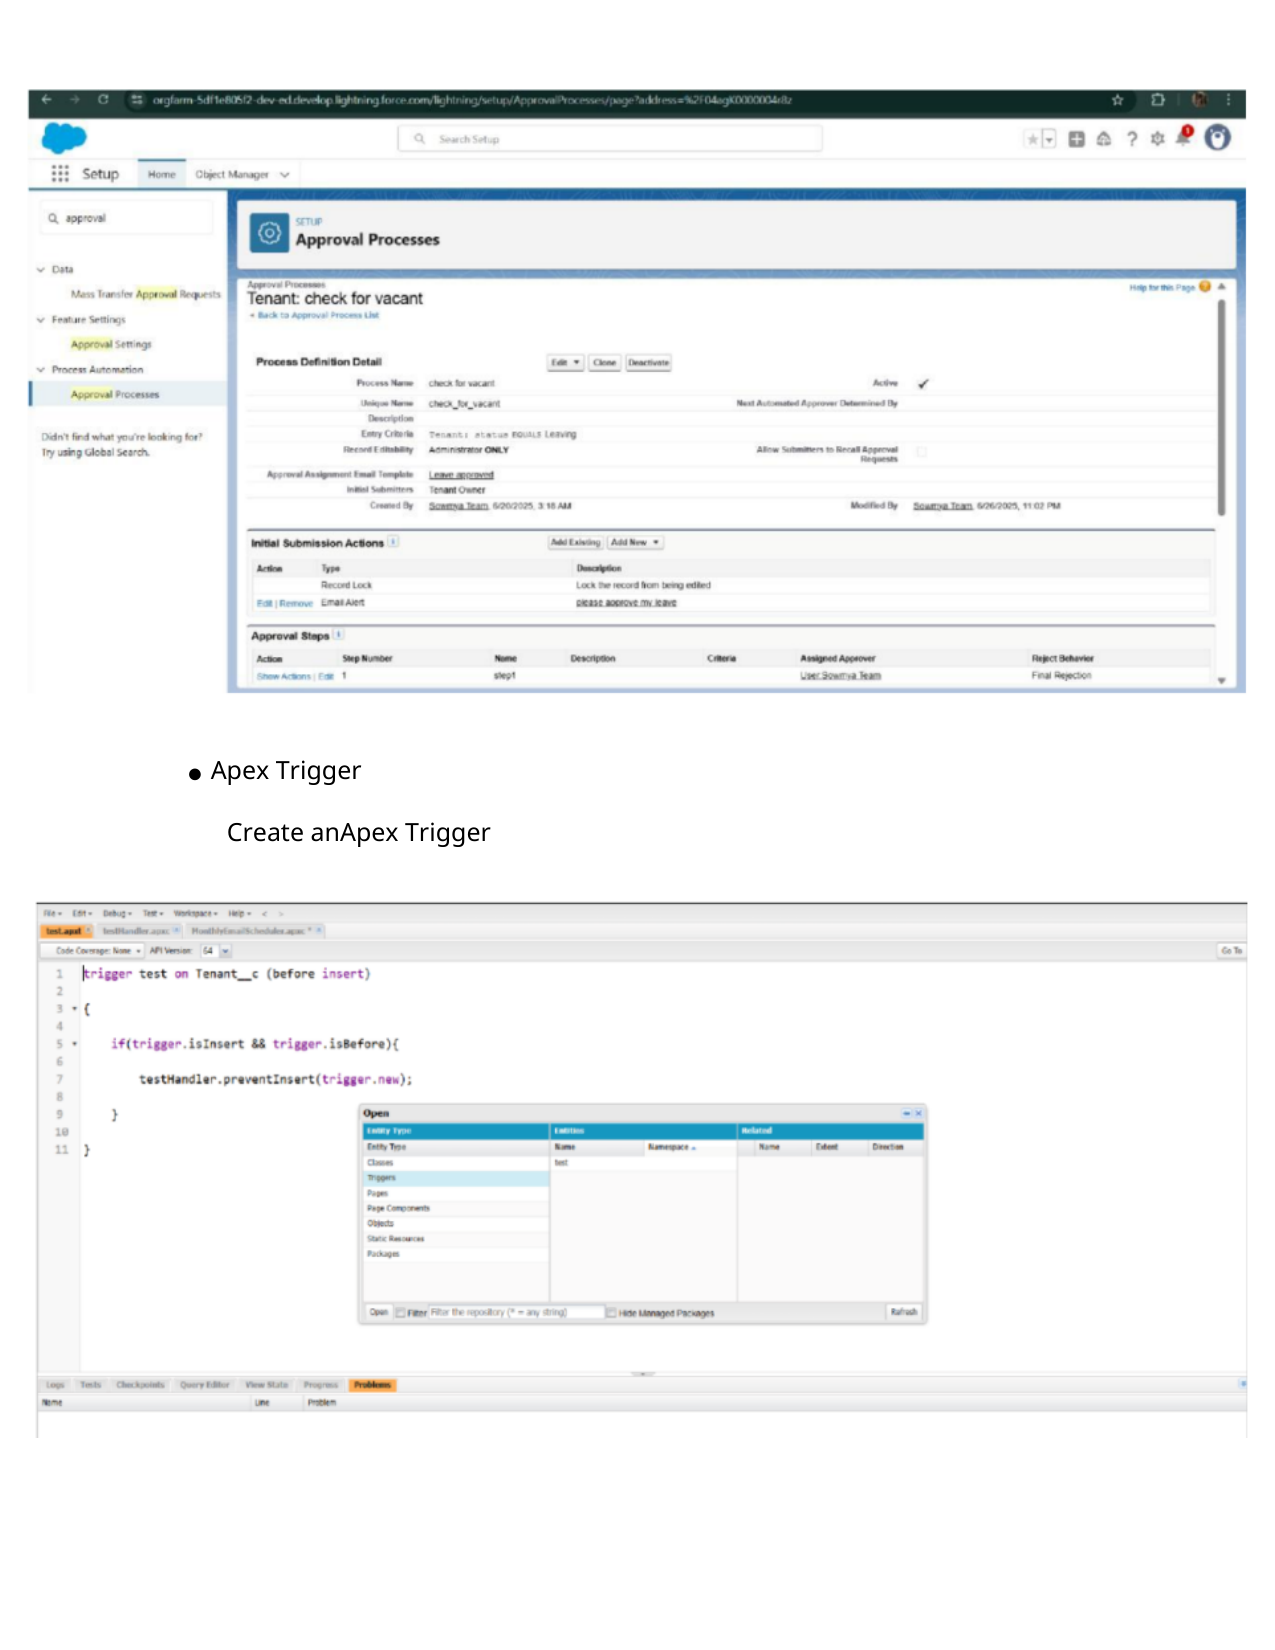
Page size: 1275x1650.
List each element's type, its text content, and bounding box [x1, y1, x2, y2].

text ● Apex Trigger [187, 740, 1266, 788]
text Create anApex Trigger [227, 815, 1266, 849]
